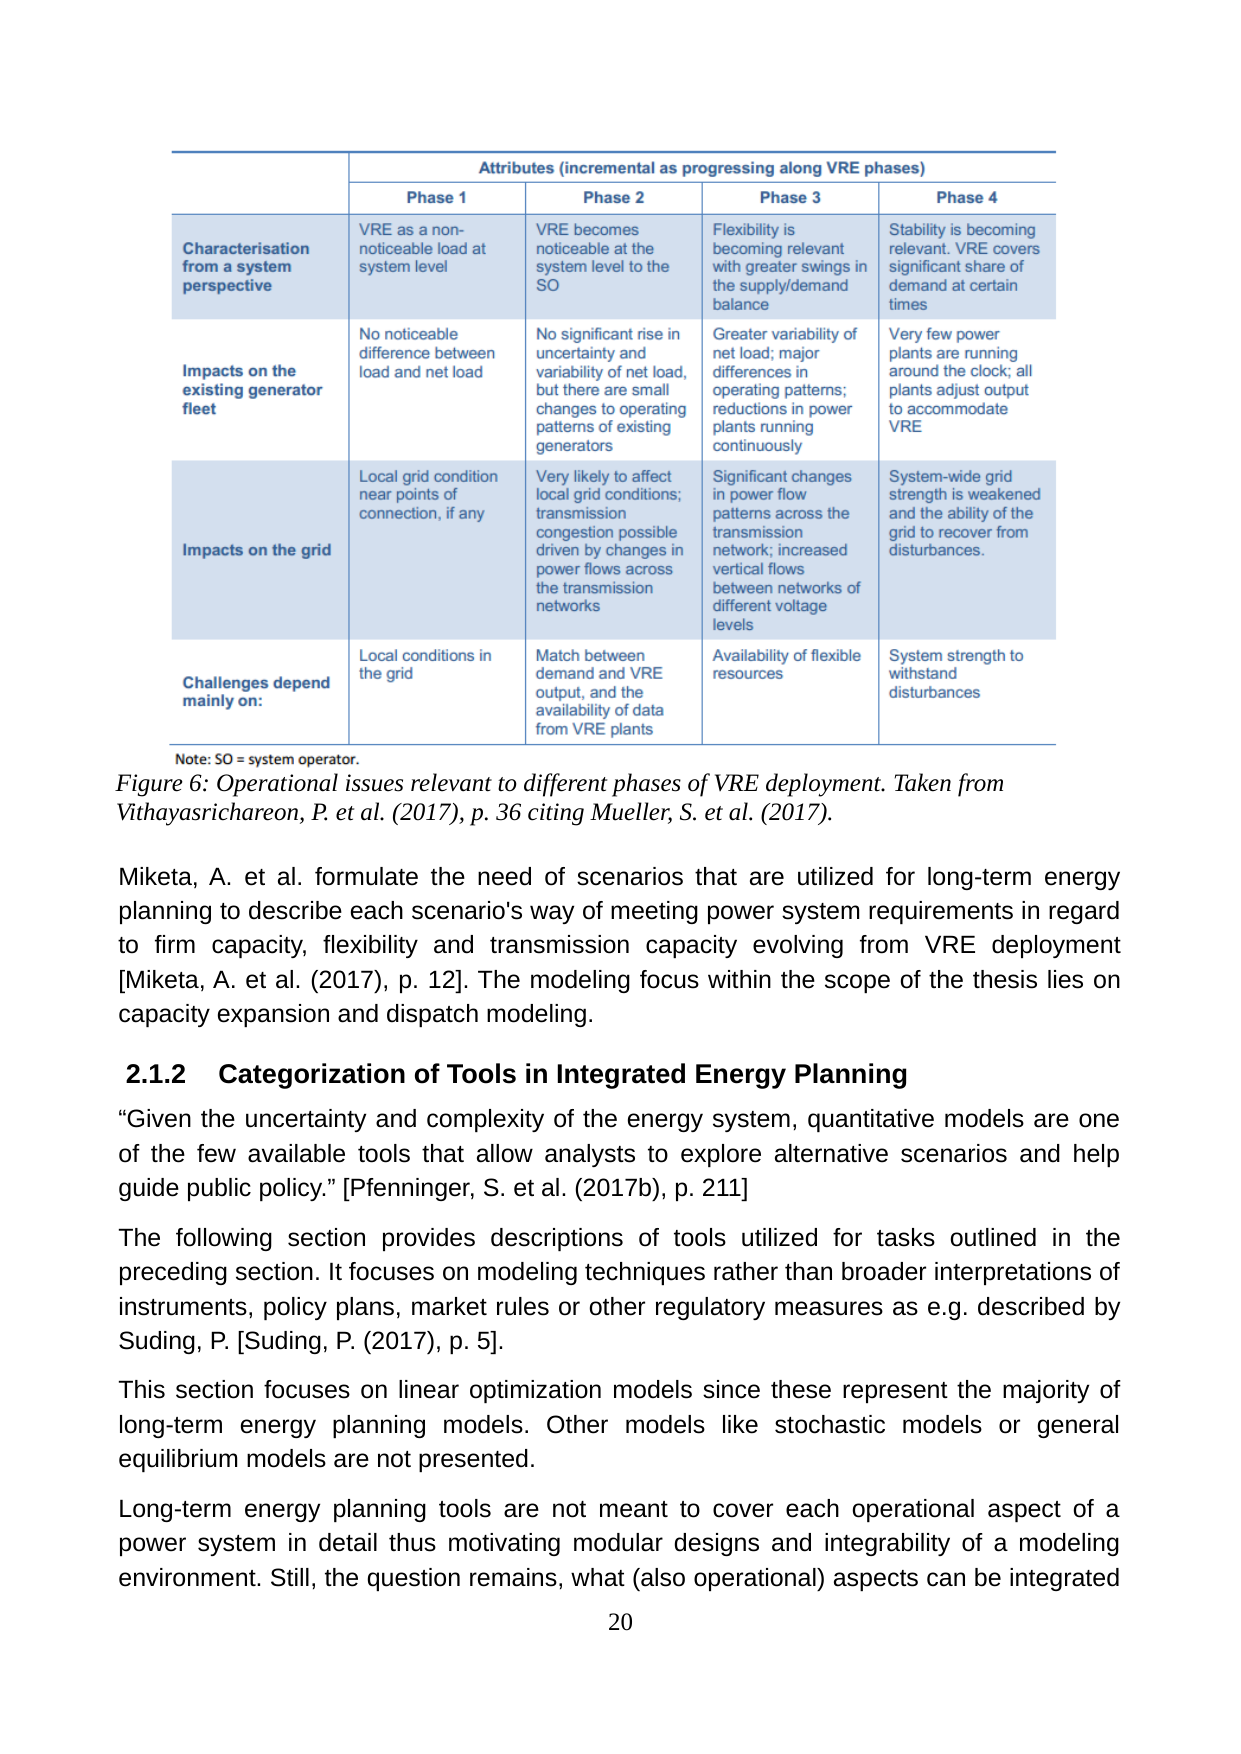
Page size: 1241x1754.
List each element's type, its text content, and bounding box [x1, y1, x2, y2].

text Miketa, A. et al. formulate the need of scenarios that are utilized for long-term energy planning to describe each scenario's way of meeting power system requirements in regard to firm capacity, flexibility and transmission capacity evolving from VRE deployment [Miketa, A. et al. (2017), p. 12]. The modeling focus within the scope of the thesis lies on capacity expansion and dispatch modeling. [118, 826, 1122, 1028]
picture [160, 145, 1080, 769]
text This section focuses on linear optimization models since these represent the majority of long-term energy planning models. Other models like stochastic models or general equilibrium models are not presented. [118, 1375, 1122, 1473]
text [116, 118, 1125, 146]
text The following section provides descriptions of tools utilized for tasks outlined in the preceding section. It focuses on modeling techniques rather than broader interpretations of instruments, policy plans, market rules or other regulatory measures as e.g. described by Suding, P. [Suding, P. (2017), p. 5]. [118, 1222, 1122, 1355]
text Figure 6: Operational issues relevant to different phases of VRE deployment. Taken from Vithayasrichareon, P. et al. (2017), p. 36 citing Mueller, S. et al. (2017). [116, 146, 1125, 826]
text “Given the uncertainty and complexity of the energy system, quantitative models are one of the few available tools that allow analysts to explore alternative scenarios and help guide public policy.” [Pfenninger, S. et al. (2017b), p. 211] [118, 1104, 1122, 1202]
subtitle Categorization of Tools in Integrated Energy Planning [118, 1058, 1122, 1089]
text Long-term energy planning tools are not meant to cover each operational aspect of a power system in detail thus motivating modular designs and integrability of a modeling environment. Still, the question remains, what (also operational) aspects can be integrated [118, 1494, 1122, 1592]
